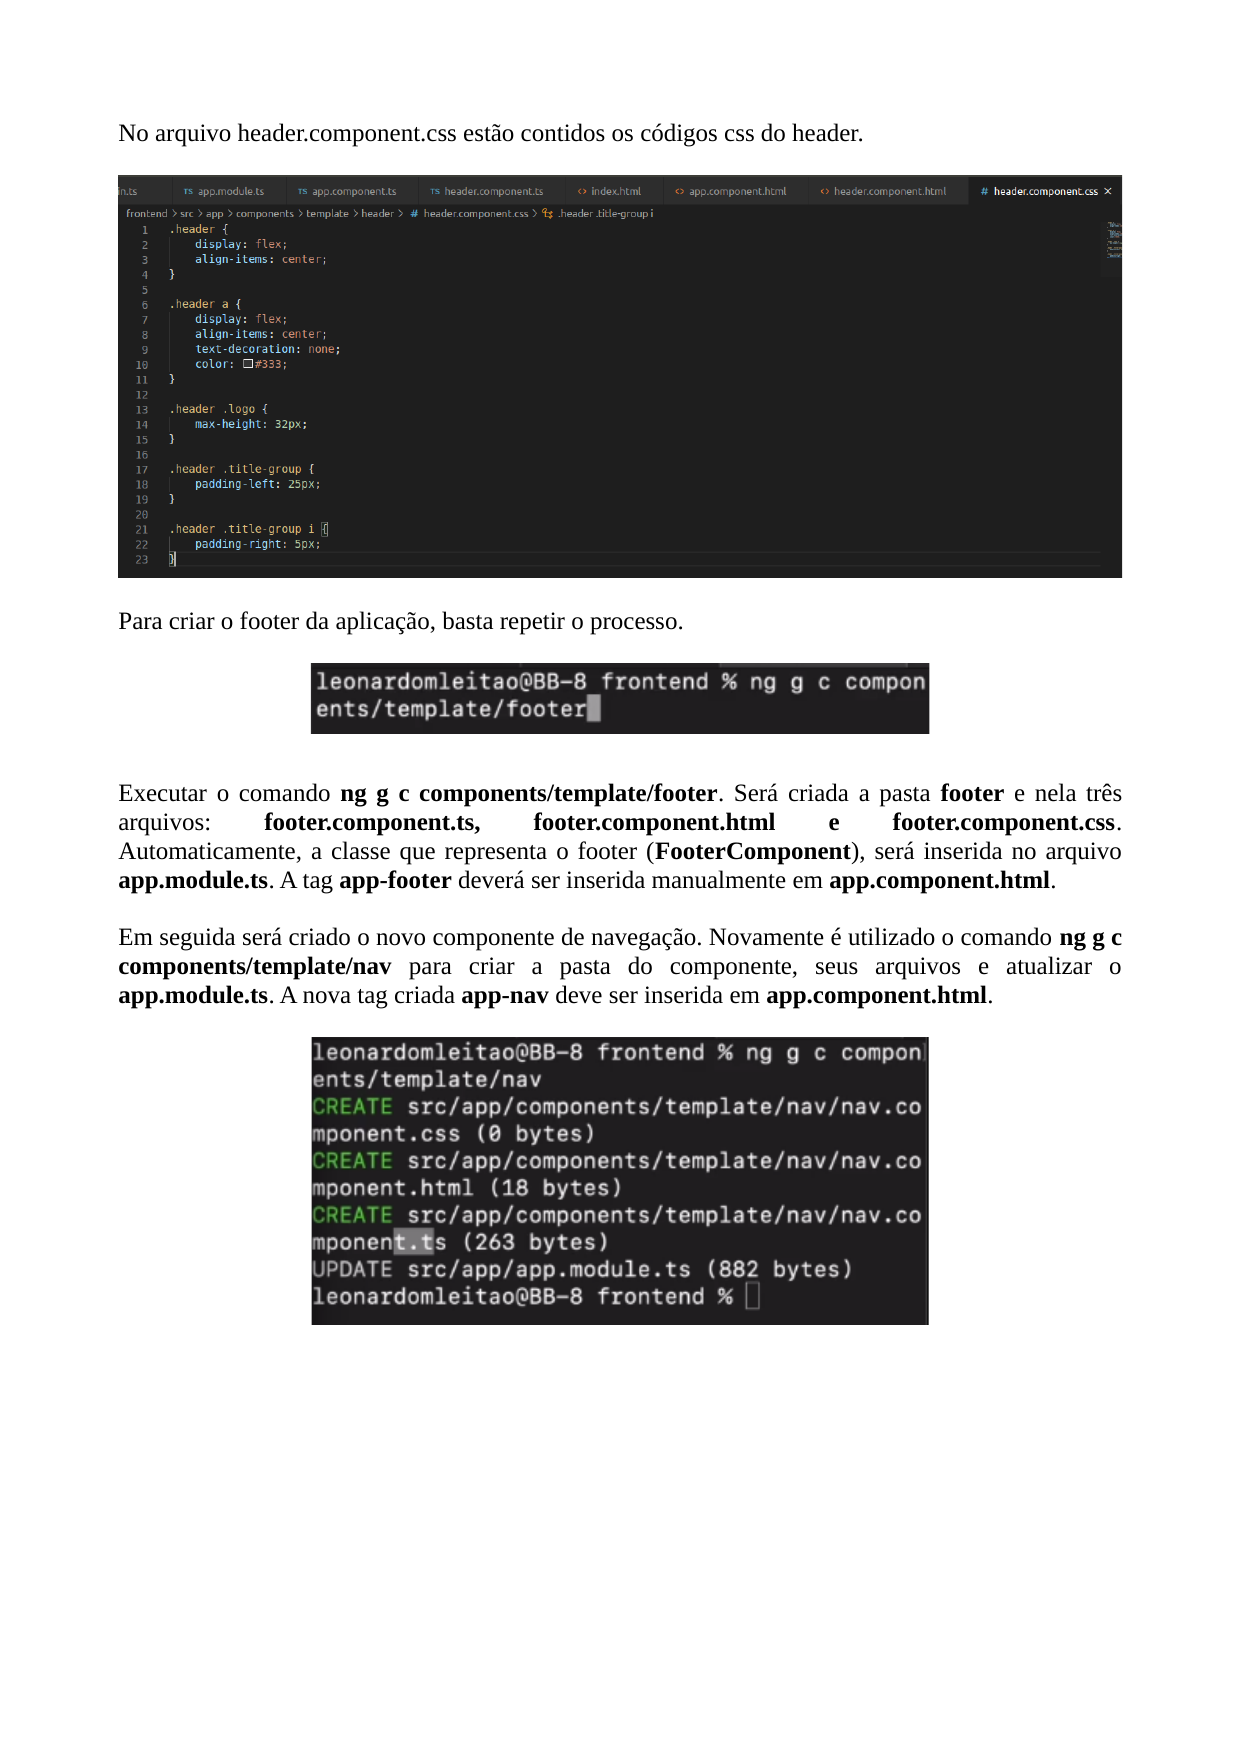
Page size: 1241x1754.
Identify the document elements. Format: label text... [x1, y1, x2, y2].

text Para criar o footer da aplicação, basta repetir o processo. [118, 606, 1122, 635]
text Executar o comando ng g c components/template/footer. Será criada a pasta footer e nela três arquivos: footer.component.ts, footer.component.html e footer.component.css. Automaticamente, a classe que representa o footer (FooterComponent), será inserida no arquivo app.module.ts. A tag app-footer deverá ser inserida manualmente em app.component.html. [118, 778, 1122, 893]
picture [118, 175, 1123, 578]
text Em seguida será criado o novo componente de navegação. Novamente é utilizado o comando ng g c components/template/nav para criar a pasta do componente, seus arquivos e atualizar o app.module.ts. A nova tag criada app-nav deve ser inserida em app.component.html. [118, 922, 1122, 1008]
picture [310, 663, 930, 734]
picture [311, 1037, 929, 1325]
text No arquivo header.component.css estão contidos os códigos css do header. [118, 118, 1122, 147]
